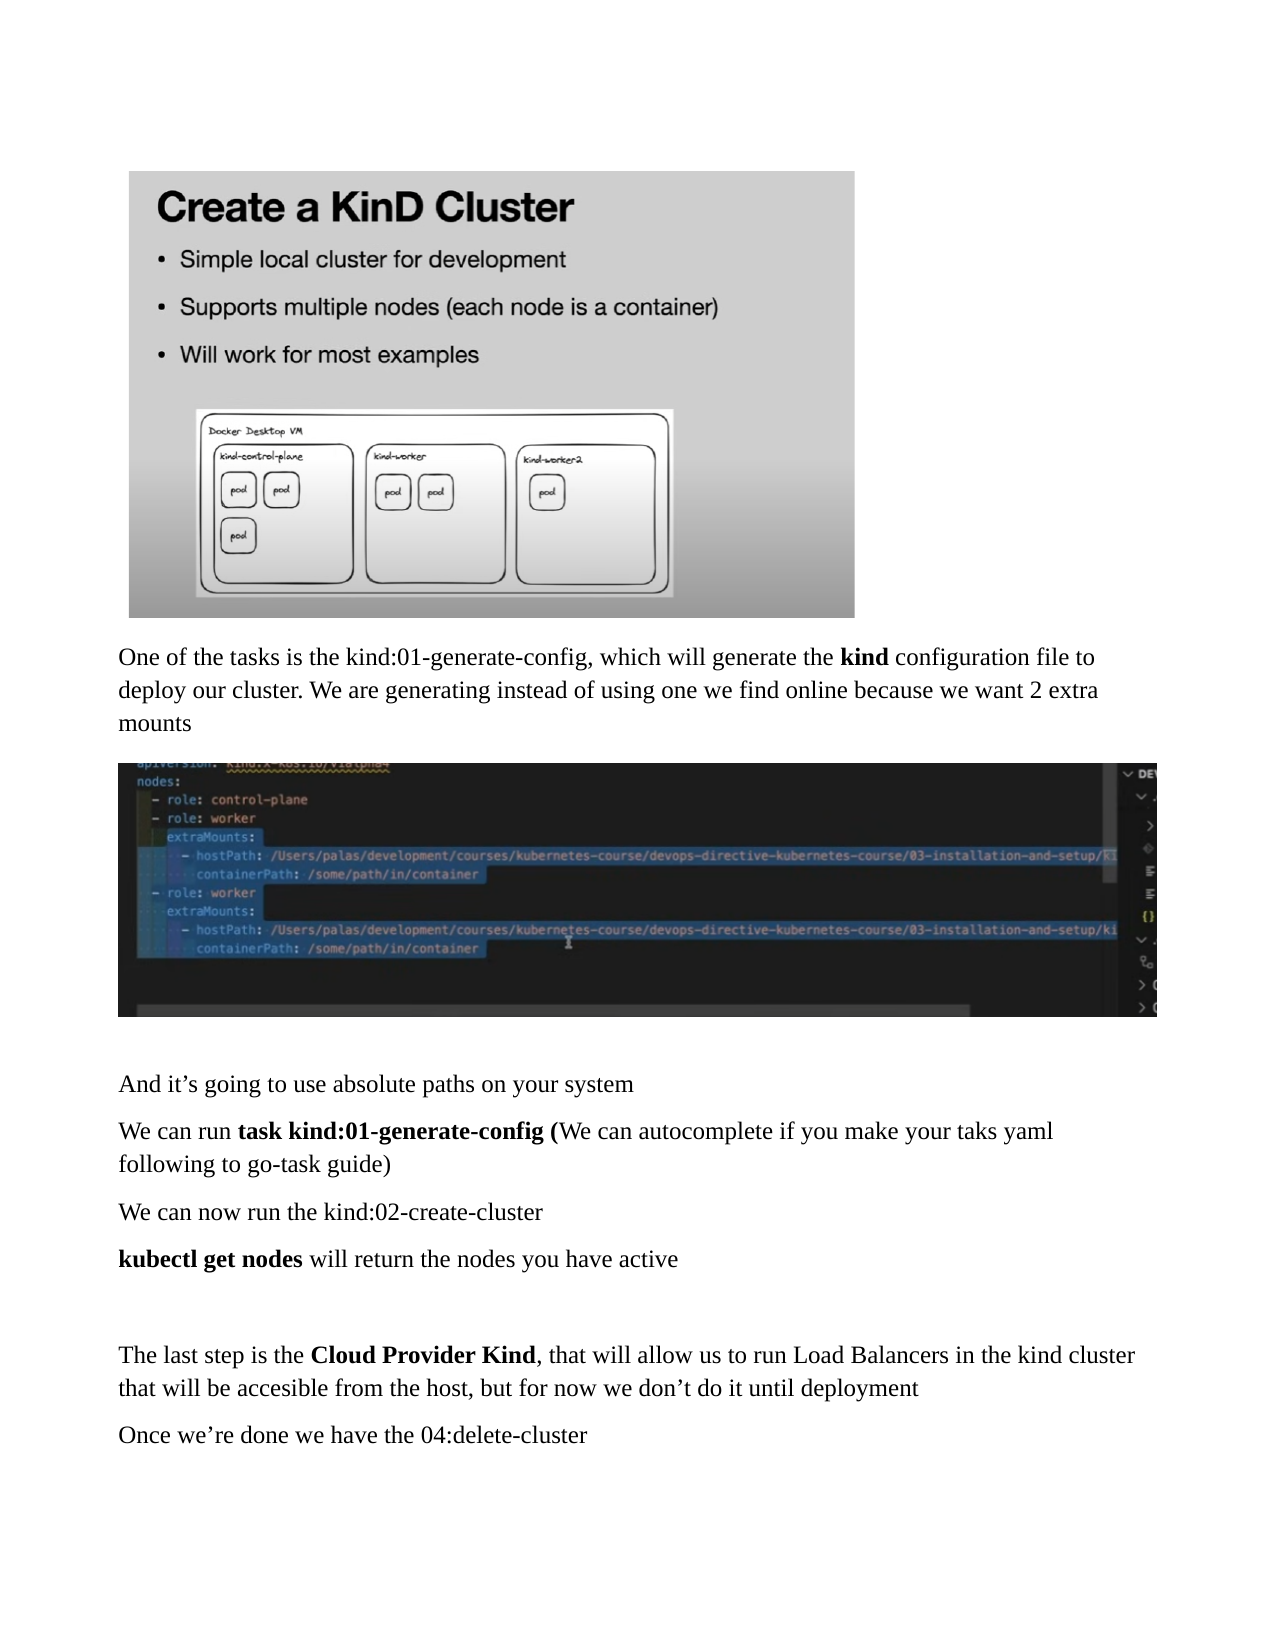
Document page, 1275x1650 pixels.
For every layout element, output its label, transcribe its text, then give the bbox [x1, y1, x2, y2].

text One of the tasks is the kind:01-generate-config, which will generate the kind configuration file to deploy our cluster. We are generating instead of using one we find online because we want 2 extra mounts [118, 642, 1157, 737]
text The last step is the Cloud Provider Kind, that will allow us to run Load Balancers in the kind cluster that will be accesible from the host, but for now we don’t do it until deployment [118, 1340, 1157, 1401]
picture [128, 171, 855, 618]
text And it’s going to use absolute paths on your system [118, 1069, 1157, 1097]
text We can now run the kind:02-create-cluster [118, 1197, 1157, 1226]
text We can run task kind:01-generate-config (We can autocomplete if you make your taks yaml following to go-task guide) [118, 1116, 1157, 1178]
text Once we’re done we have the 04:delete-cluster [118, 1420, 1157, 1449]
picture [118, 763, 1157, 1017]
text kubectl get nodes will return the nodes you have active [118, 1244, 1157, 1273]
